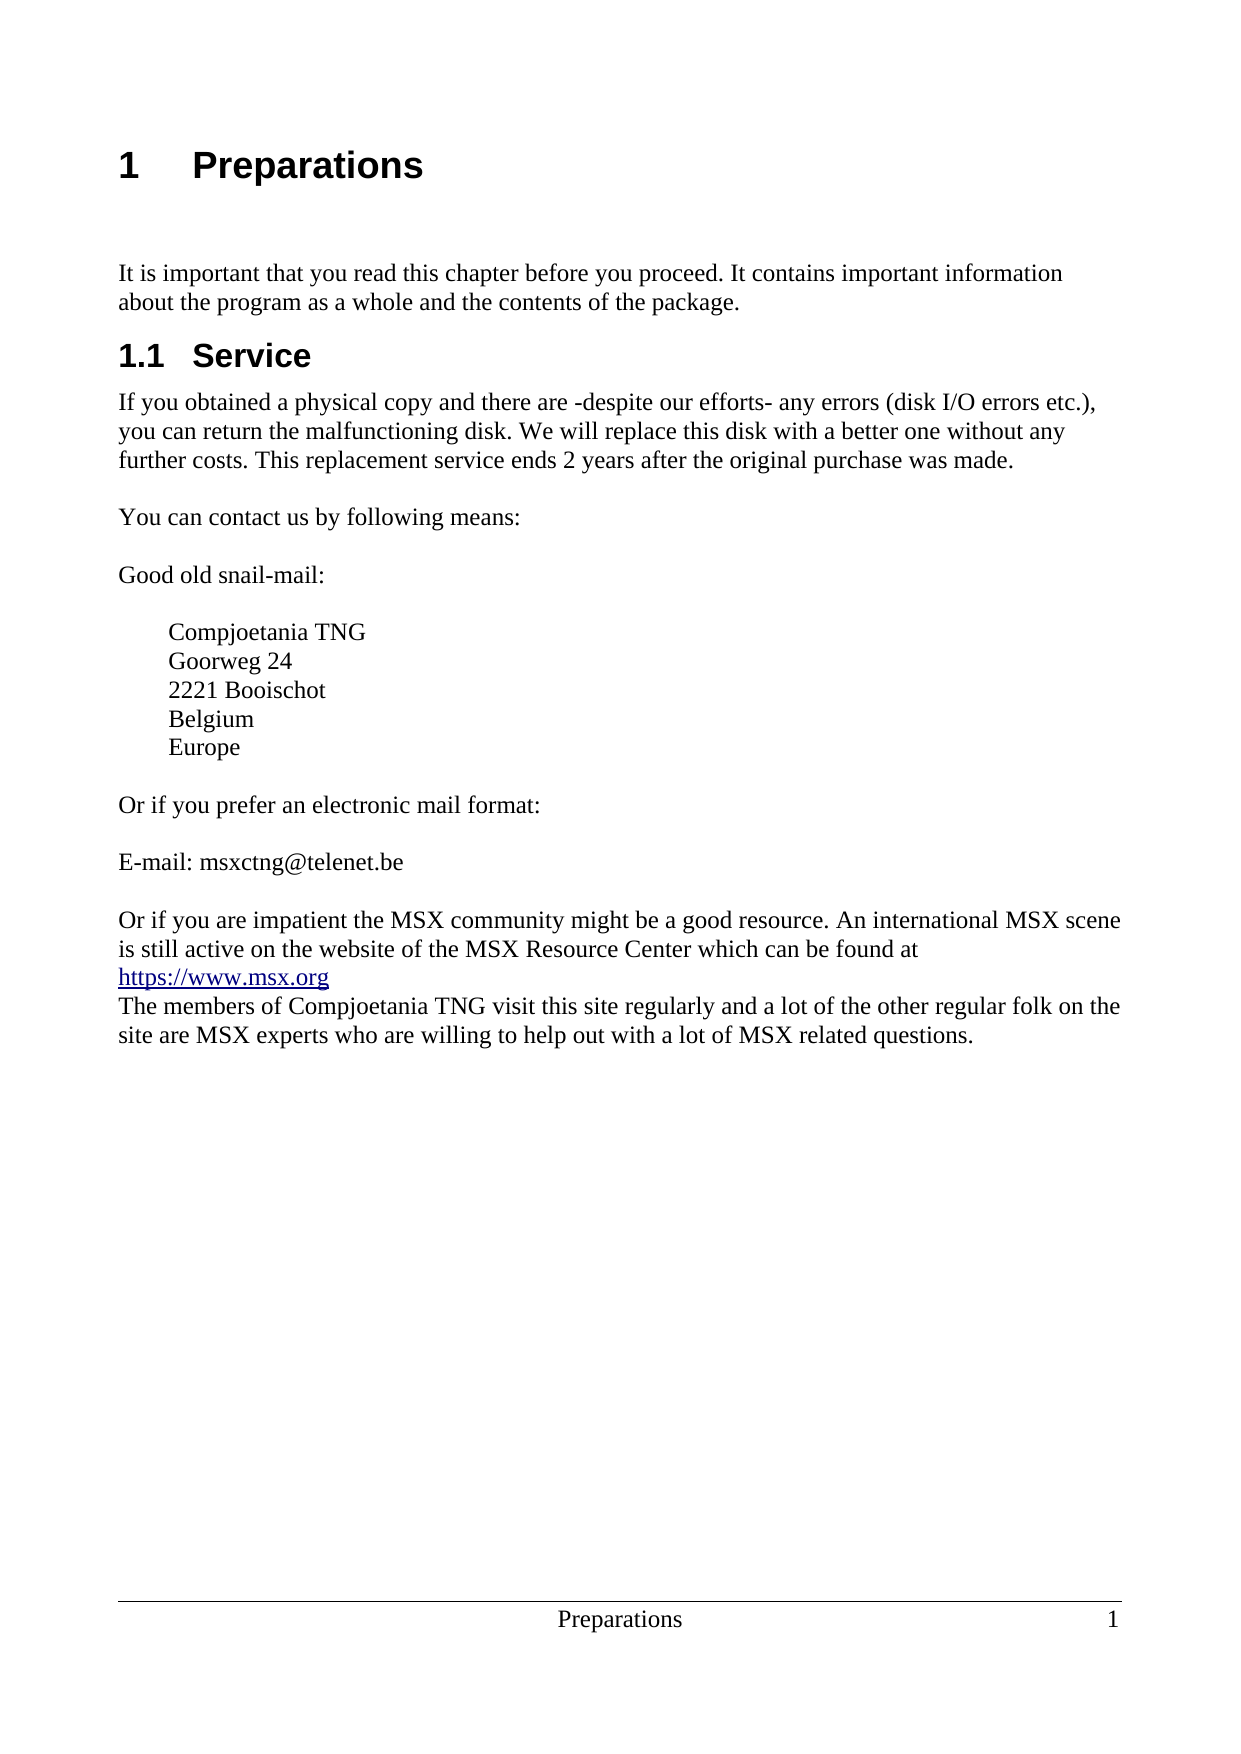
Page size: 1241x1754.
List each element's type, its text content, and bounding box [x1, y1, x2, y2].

text Or if you prefer an electronic mail format: [118, 790, 1122, 819]
text Goorweg 24 [118, 646, 1122, 675]
text If you obtained a physical copy and there are -despite our efforts- any errors (disk I/O errors etc.), you can return the malfunctioning disk. We will replace this disk with a better one without any further costs. This replacement service ends 2 years after the original purchase was made. [118, 387, 1122, 474]
text Compjoetania TNG [118, 617, 1122, 646]
text Good old snail-mail: [118, 560, 1122, 589]
text Belgium [118, 704, 1122, 732]
text 2221 Booischot [118, 675, 1122, 704]
text It is important that you read this chapter before you proceed. It contains important information about the program as a whole and the contents of the package. [118, 258, 1122, 316]
subtitle Preparations [118, 143, 1122, 187]
text Or if you are impatient the MSX community might be a good resource. An international MSX scene is still active on the website of the MSX Resource Center which can be found at https://www.msx.org [118, 905, 1122, 991]
text Europe [118, 732, 1122, 761]
text E-mail: msxctng@telenet.be [118, 847, 1122, 876]
text You can contact us by following means: [118, 502, 1122, 531]
text The members of Compjoetania TNG visit this site regularly and a lot of the other regular folk on the site are MSX experts who are willing to help out with a lot of MSX related questions. [118, 991, 1122, 1049]
subtitle Service [118, 336, 1122, 375]
